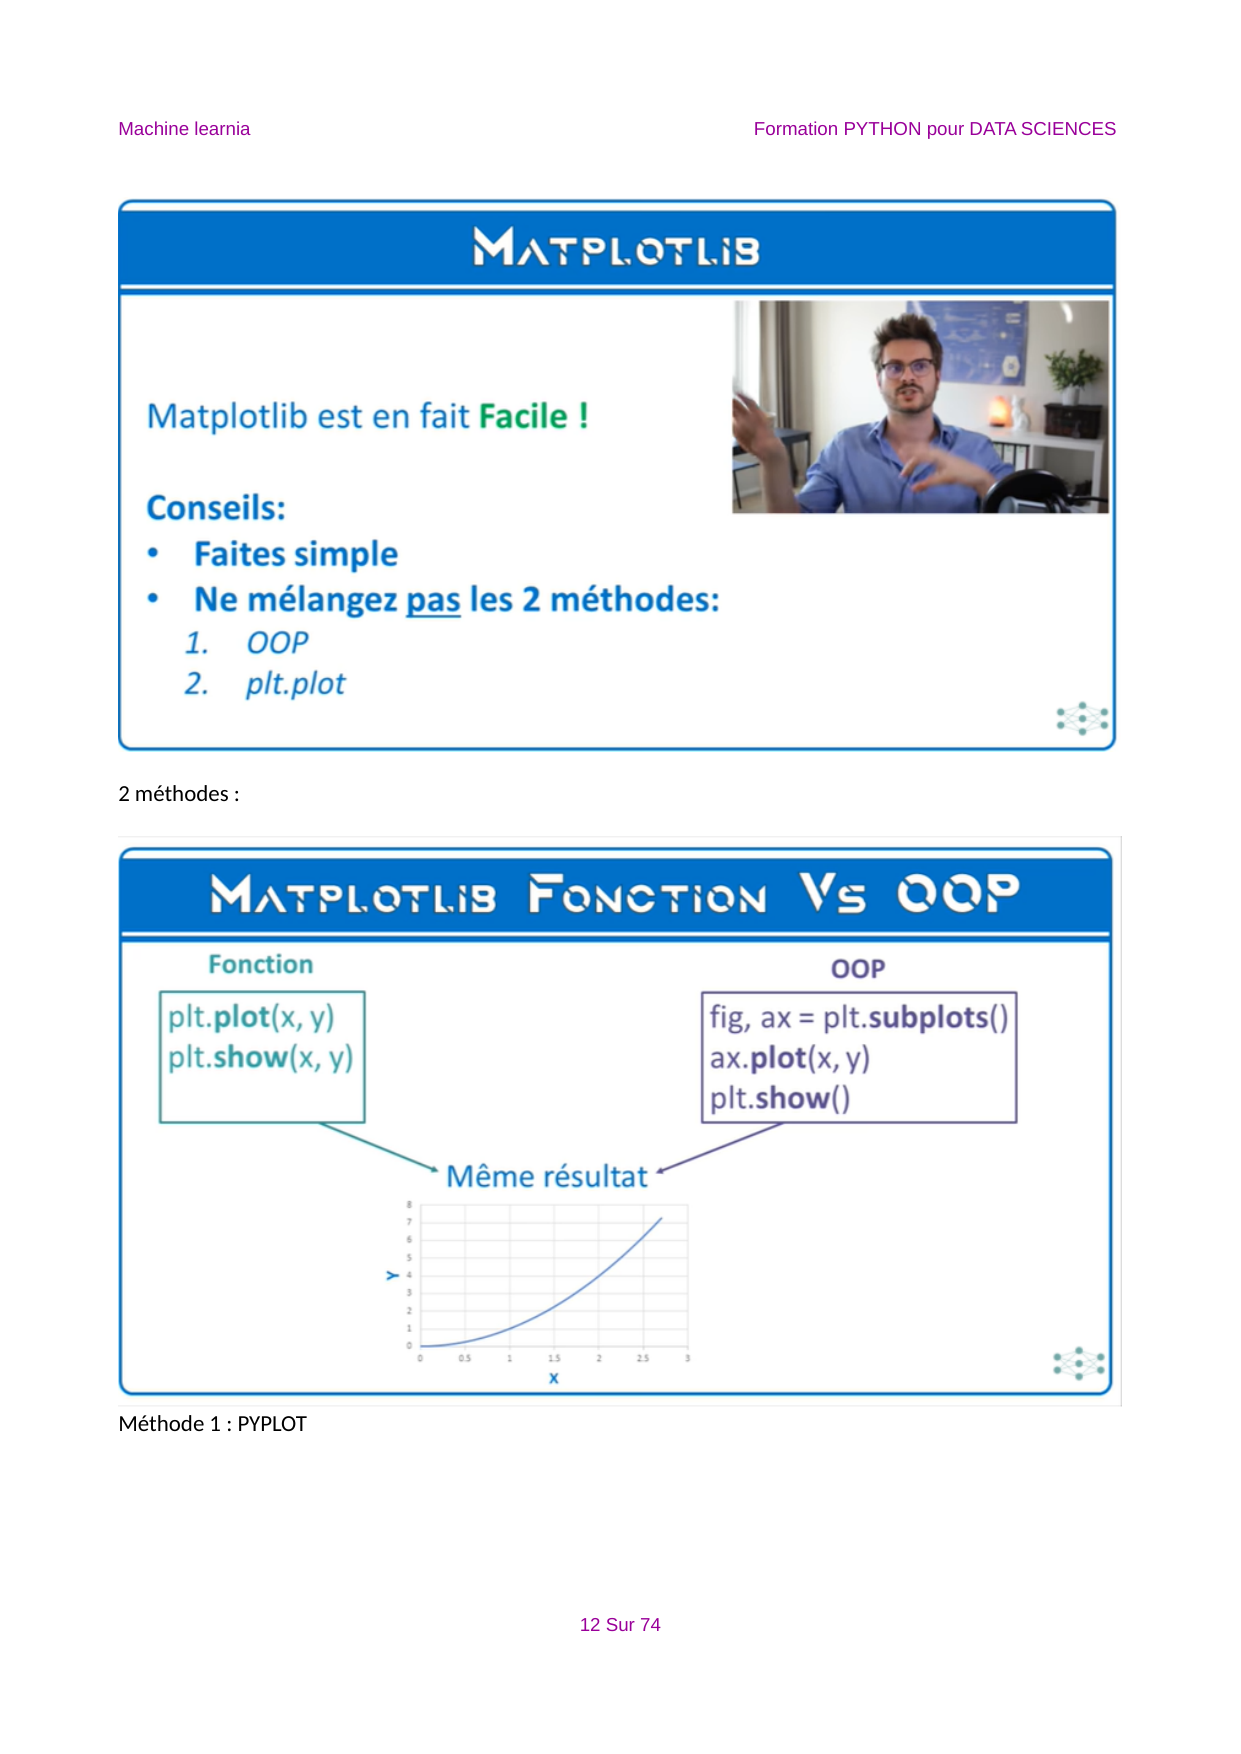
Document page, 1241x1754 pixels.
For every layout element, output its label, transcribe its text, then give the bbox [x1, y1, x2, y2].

text Méthode 1 : PYPLOT [118, 1409, 1122, 1437]
text 2 méthodes : [118, 779, 1122, 807]
picture [118, 197, 1122, 752]
picture [118, 835, 1122, 1409]
